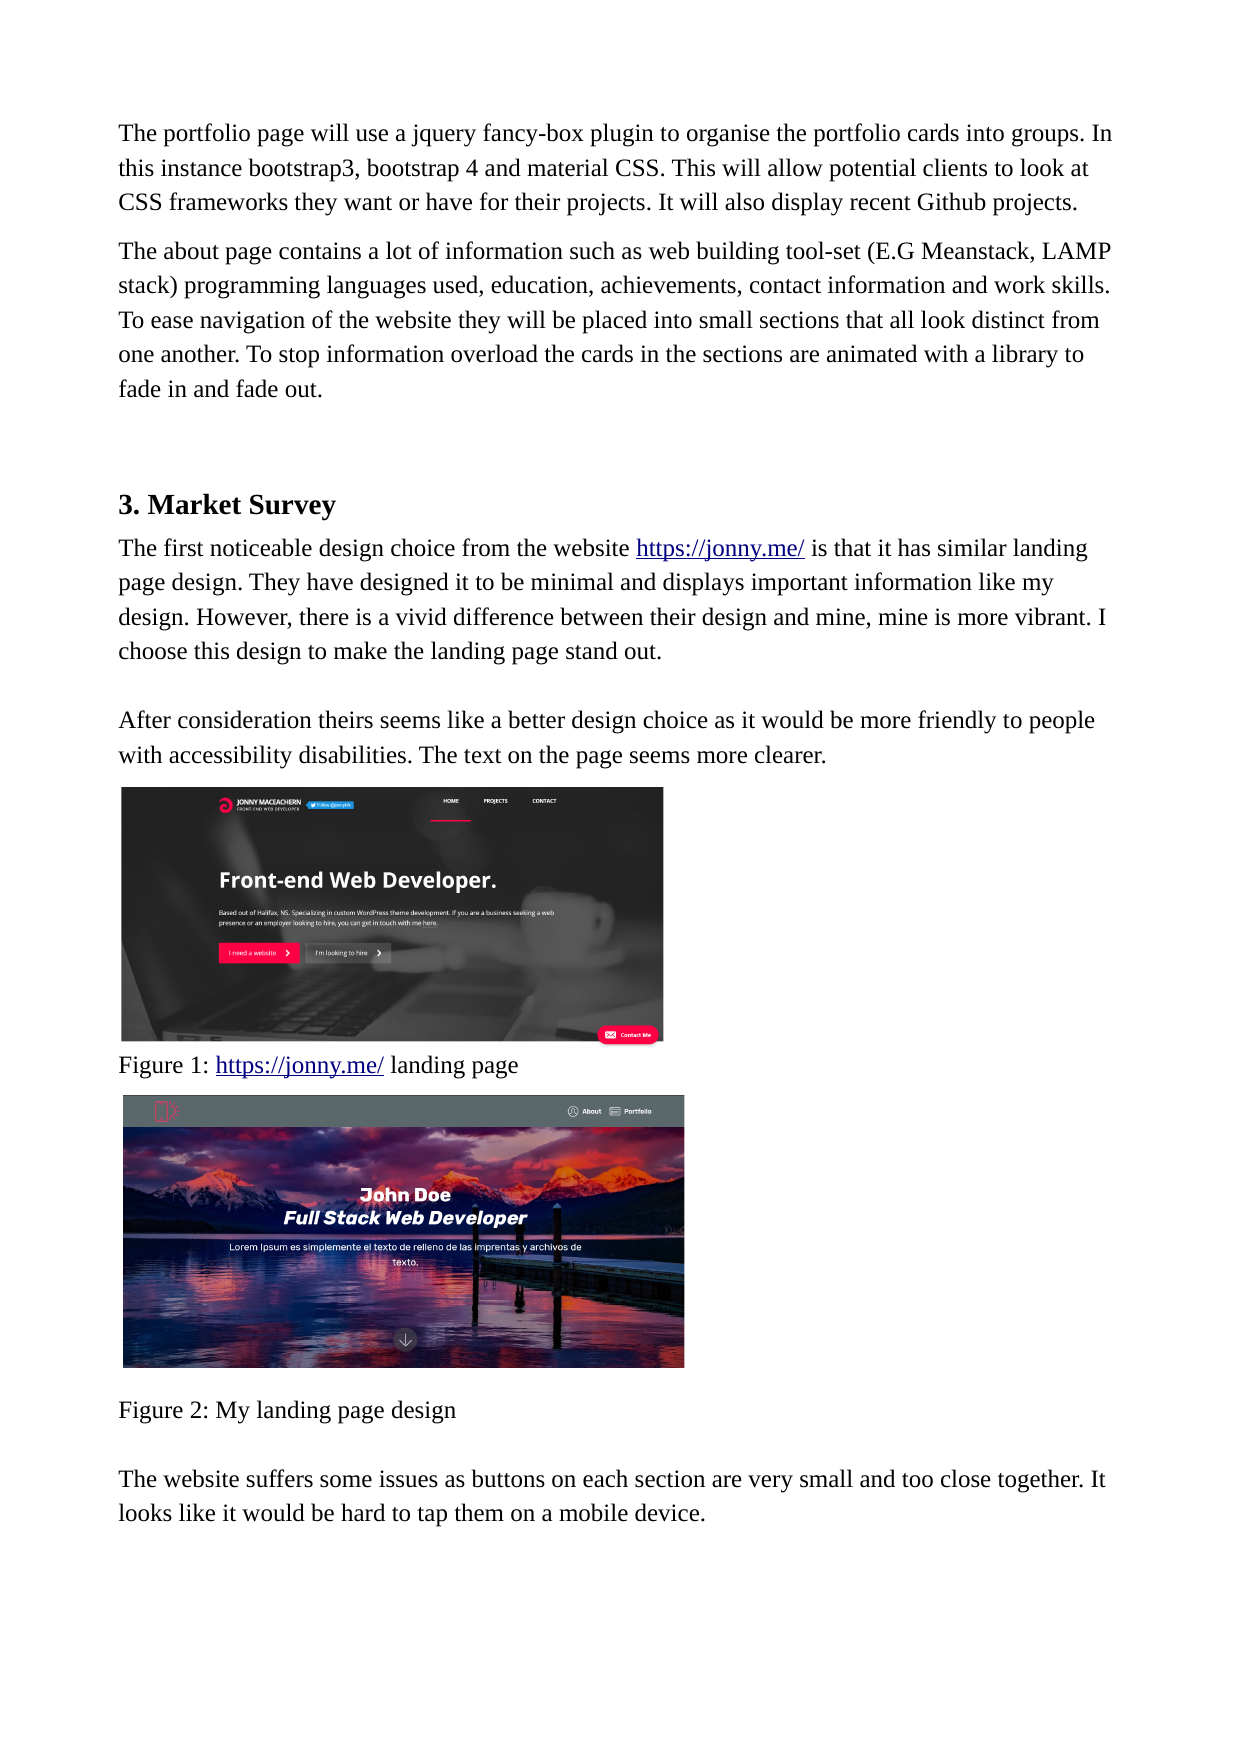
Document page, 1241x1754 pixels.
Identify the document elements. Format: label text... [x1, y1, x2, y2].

text Figure 1: https://jonny.me/ landing page [118, 1050, 1122, 1079]
text After consideration theirs seems like a better design choice as it would be more friendly to people with accessibility disabilities. The text on the page seems more clearer. [118, 705, 1122, 768]
text Figure 2: My landing page design [118, 1395, 1122, 1423]
text The about page contains a lot of information such as web building tool-set (E.G Meanstack, LAMP stack) programming languages used, education, achievements, contact information and work skills. To ease navigation of the website they will be placed into small sections that all look distinct from one another. To stop information overload the cards in the sections are animated with a library to fade in and fade out. [118, 236, 1122, 403]
picture [121, 787, 664, 1049]
subtitle 3. Market Survey [118, 487, 1122, 520]
text The website suffers some issues as buttons on each section are very small and too close together. It looks like it would be hard to tap them on a mobile device. [118, 1464, 1122, 1527]
picture [123, 1095, 685, 1368]
text The portfolio page will use a jquery fancy-box plugin to organise the portfolio cards into groups. In this instance bootstrap3, bootstrap 4 and material CSS. This will allow potential clients to look at CSS frameworks they want or have for their projects. It will also display recent Github projects. [118, 118, 1122, 216]
text The first noticeable design choice from the website https://jonny.me/ is that it has similar landing page design. They have designed it to be minimal and displays important information like my design. However, there is a vivid difference between their design and mine, mine is more vibrant. I choose this design to make the landing page stand out. [118, 533, 1122, 665]
